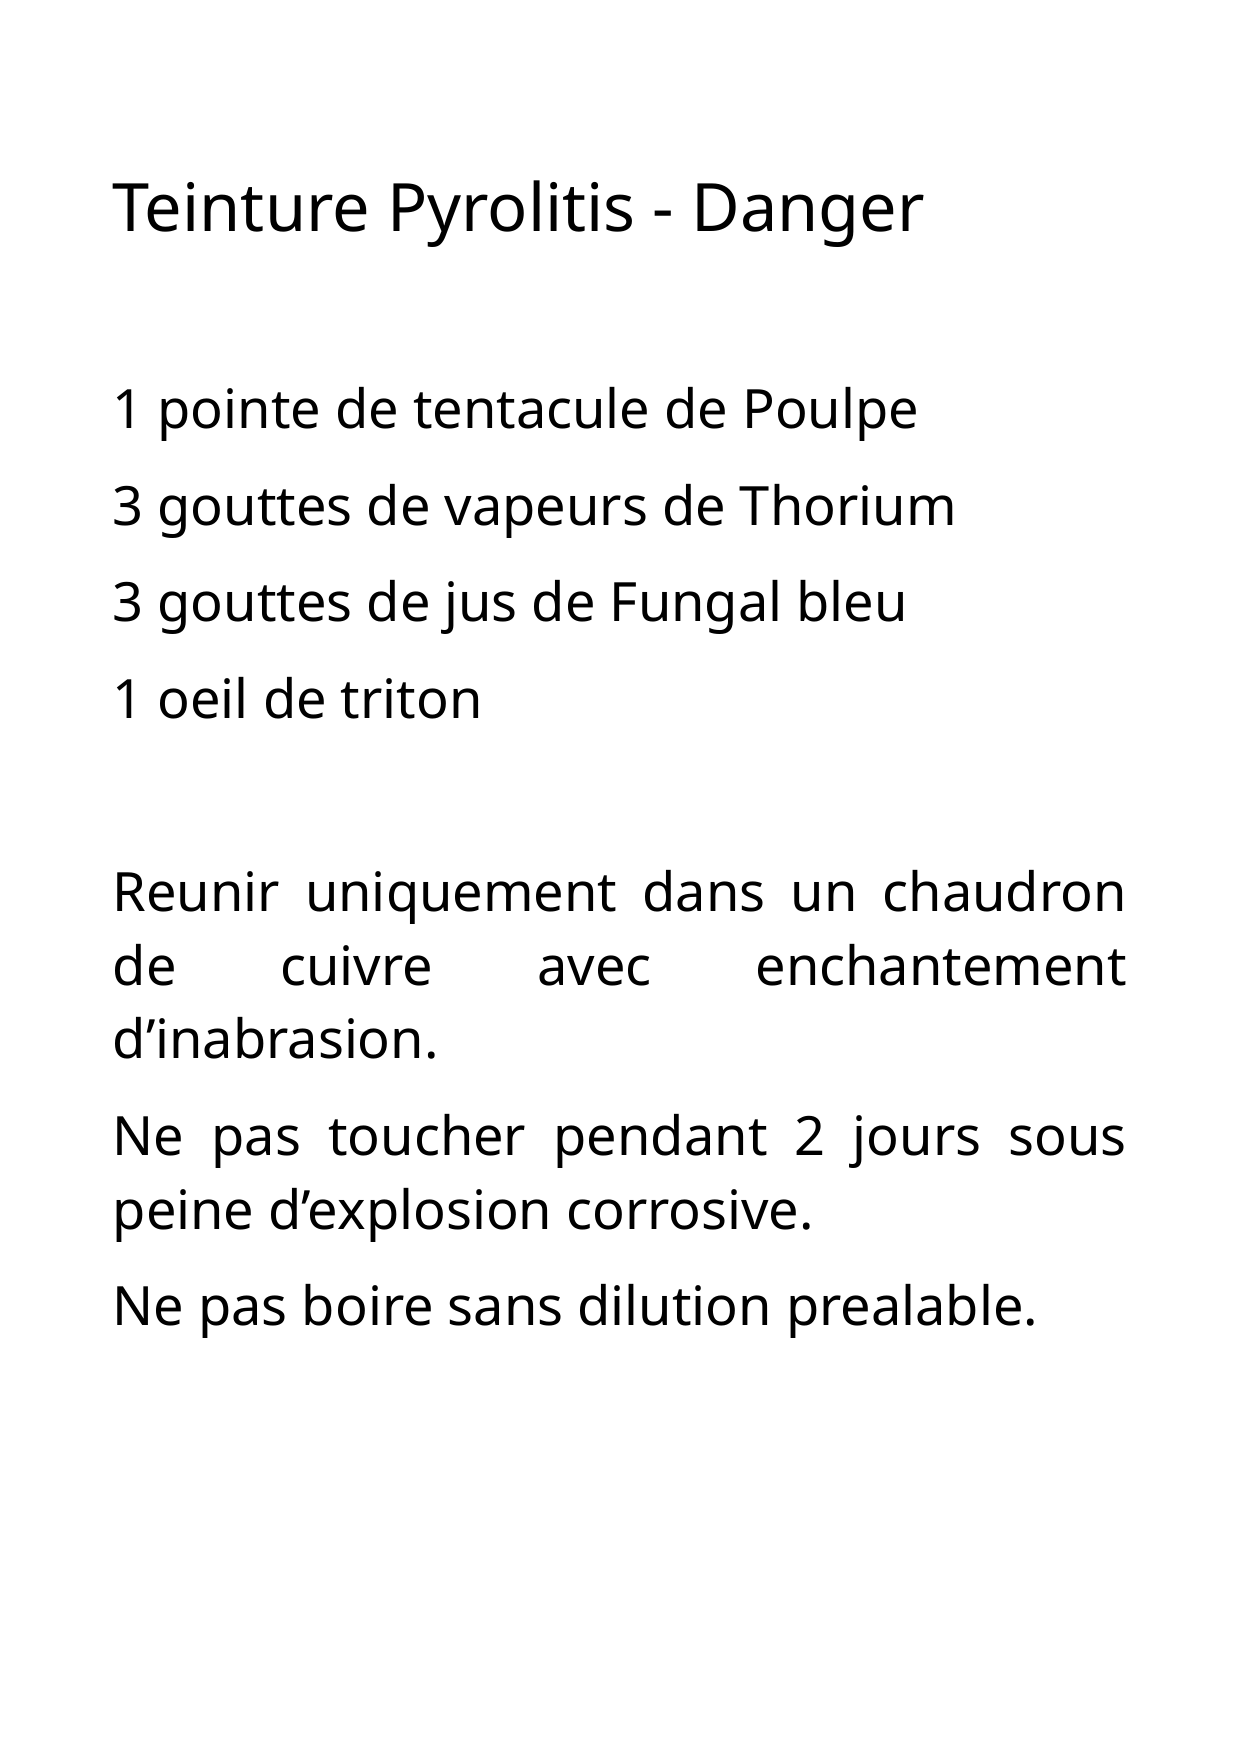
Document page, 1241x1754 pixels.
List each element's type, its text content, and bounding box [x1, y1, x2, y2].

text 1 pointe de tentacule de Poulpe [112, 371, 1128, 444]
text 1 oeil de triton [112, 660, 1128, 734]
text 3 gouttes de jus de Fungal bleu [112, 564, 1128, 637]
text Ne pas boire sans dilution prealable. [112, 1268, 1128, 1342]
text Teinture Pyrolitis - Danger [112, 160, 1128, 251]
text 3 gouttes de vapeurs de Thorium [112, 467, 1128, 541]
text Reunir uniquement dans un chaudron de cuivre avec enchantement d’inabrasion. [112, 853, 1128, 1075]
text Ne pas toucher pendant 2 jours sous peine d’explosion corrosive. [112, 1097, 1128, 1245]
